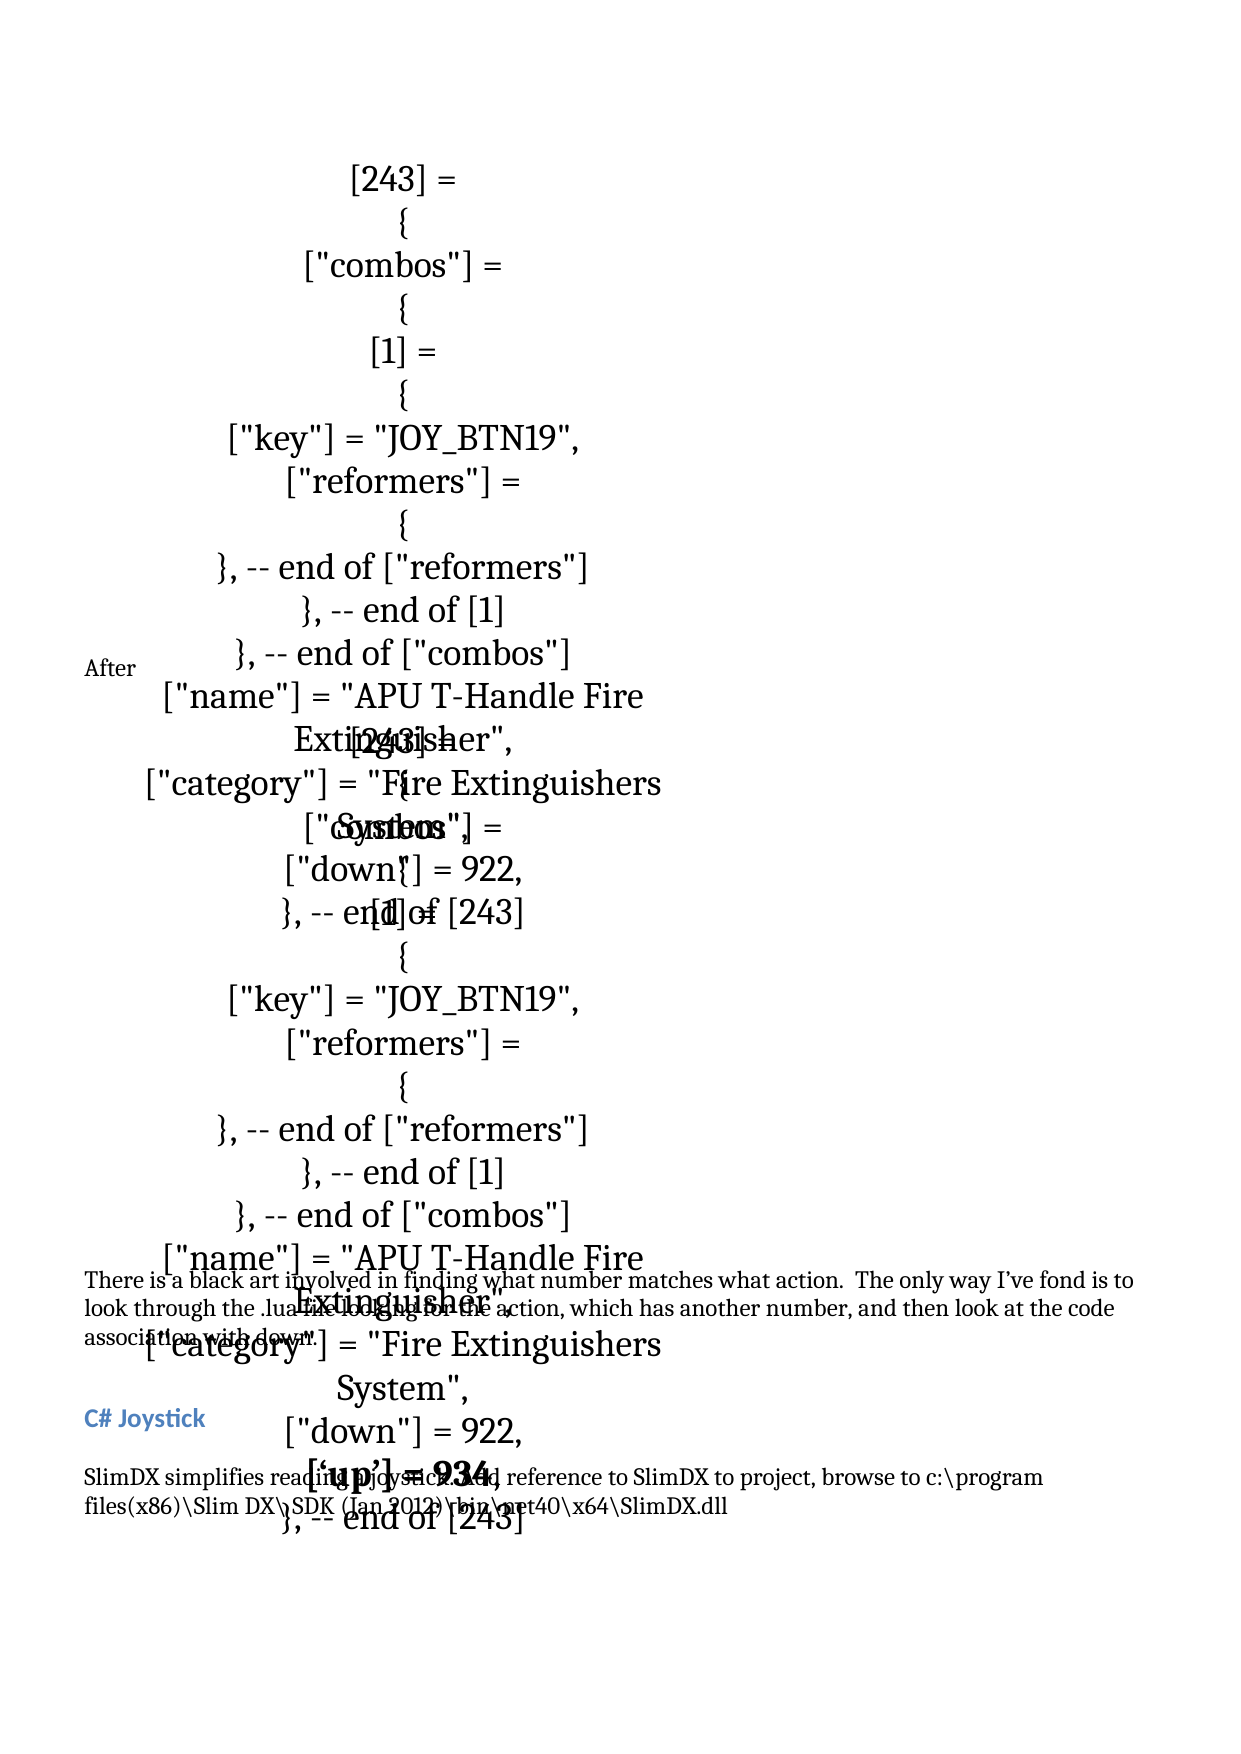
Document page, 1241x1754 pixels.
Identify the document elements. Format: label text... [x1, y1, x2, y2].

text After [84, 654, 1148, 683]
subtitle C# Joystick [84, 1401, 1148, 1434]
text There is a black art involved in finding what number matches what action. The only way I’ve fond is to look through the .lua file looking for the action, which has another number, and then look at the code association with down. [84, 1266, 1148, 1352]
text SlimDX simplifies reading a joystick. Add reference to SlimDX to project, browse to c:\program files(x86)\Slim DX\ SDK (Jan 2012)\bin\net40\x64\SlimDX.dll [84, 1463, 1148, 1521]
